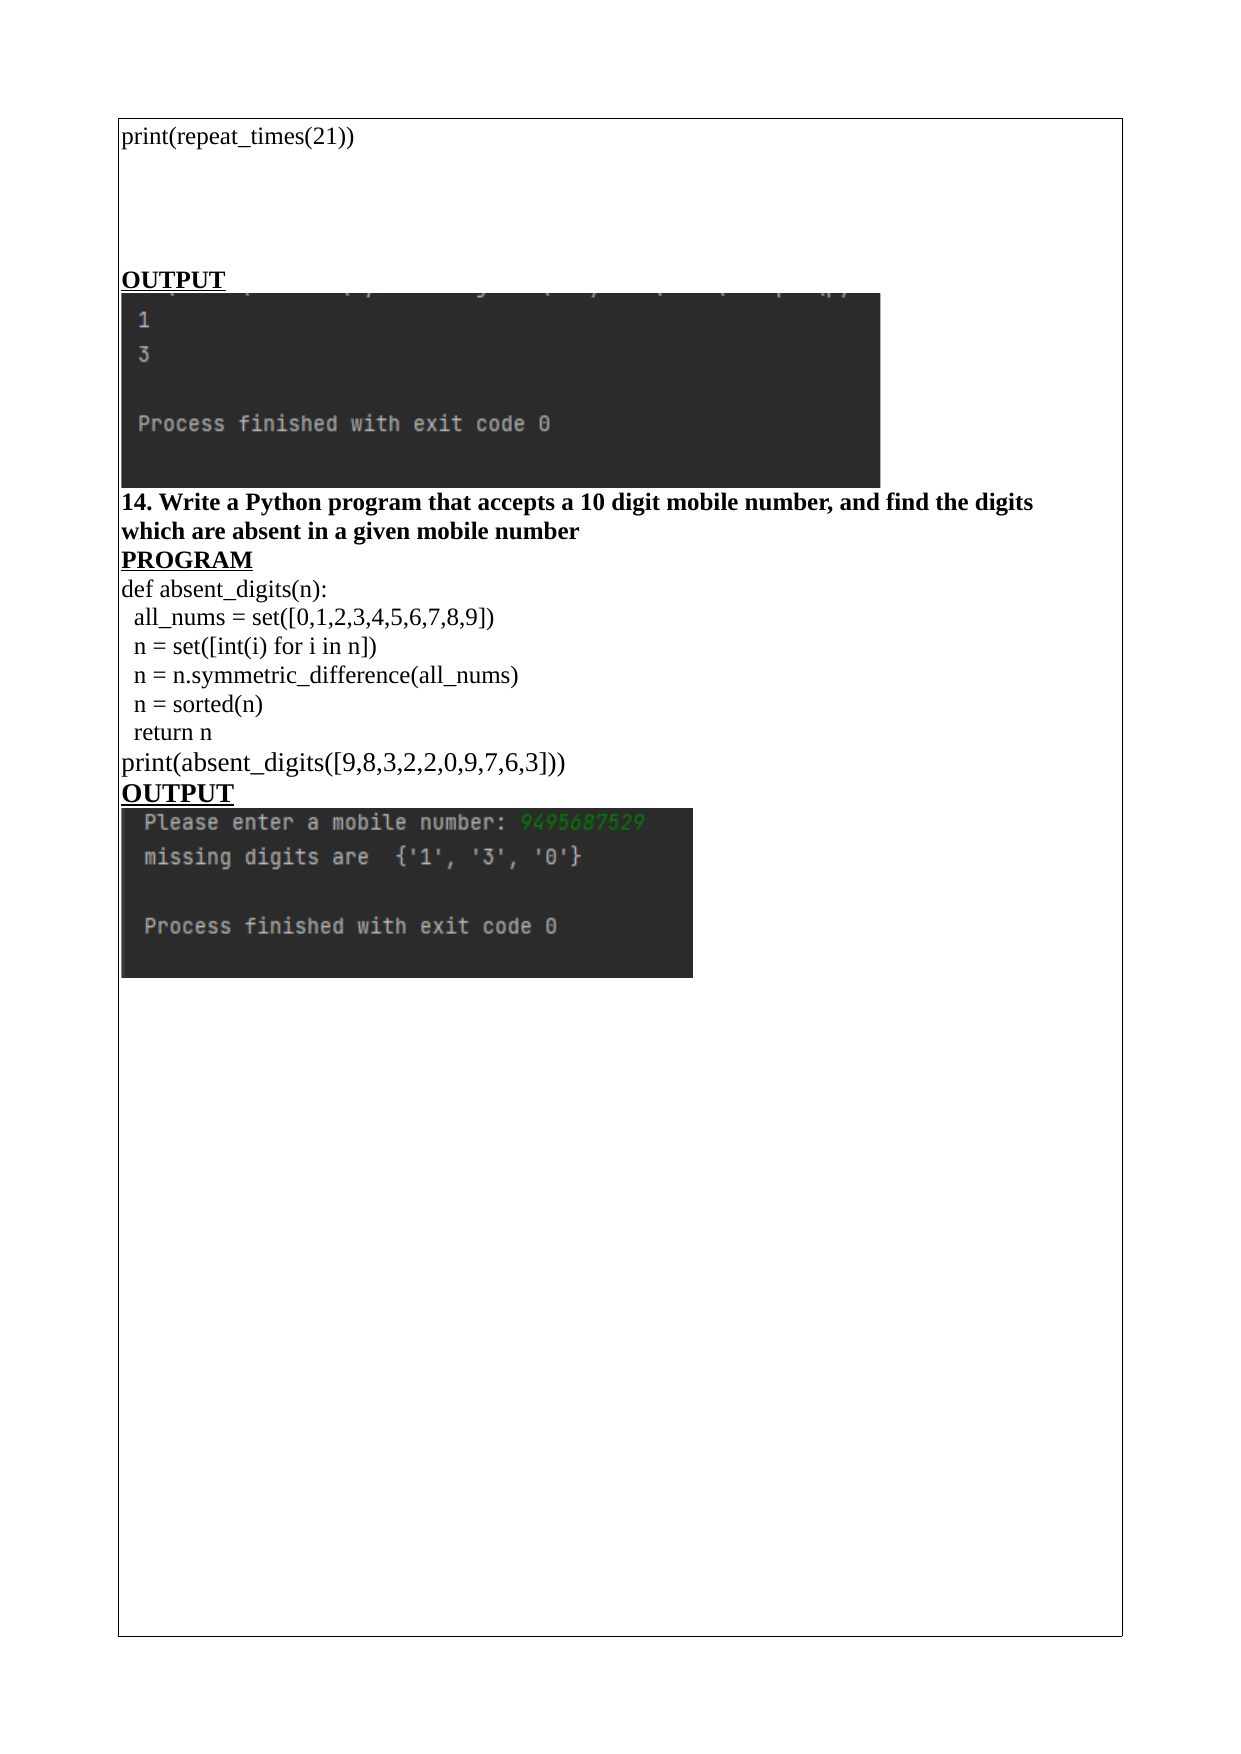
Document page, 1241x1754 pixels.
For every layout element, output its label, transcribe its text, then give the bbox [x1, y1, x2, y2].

text OUTPUT [121, 777, 1119, 808]
text all_nums = set([0,1,2,3,4,5,6,7,8,9]) [121, 602, 1119, 631]
picture [121, 293, 881, 488]
text OUTPUT [121, 265, 1119, 294]
text print(repeat_times(21)) [121, 121, 1119, 150]
text n = sorted(n) [121, 689, 1119, 717]
text n = n.symmetric_difference(all_nums) [121, 660, 1119, 689]
text which are absent in a given mobile number [121, 516, 1119, 545]
text print(absent_digits([9,8,3,2,2,0,9,7,6,3])) [121, 746, 1119, 777]
text def absent_digits(n): [121, 574, 1119, 602]
picture [121, 808, 693, 978]
text return n [121, 717, 1119, 746]
text 14. Write a Python program that accepts a 10 digit mobile number, and find the digits [121, 487, 1119, 516]
text PROGRAM [121, 545, 1119, 574]
text n = set([int(i) for i in n]) [121, 631, 1119, 660]
